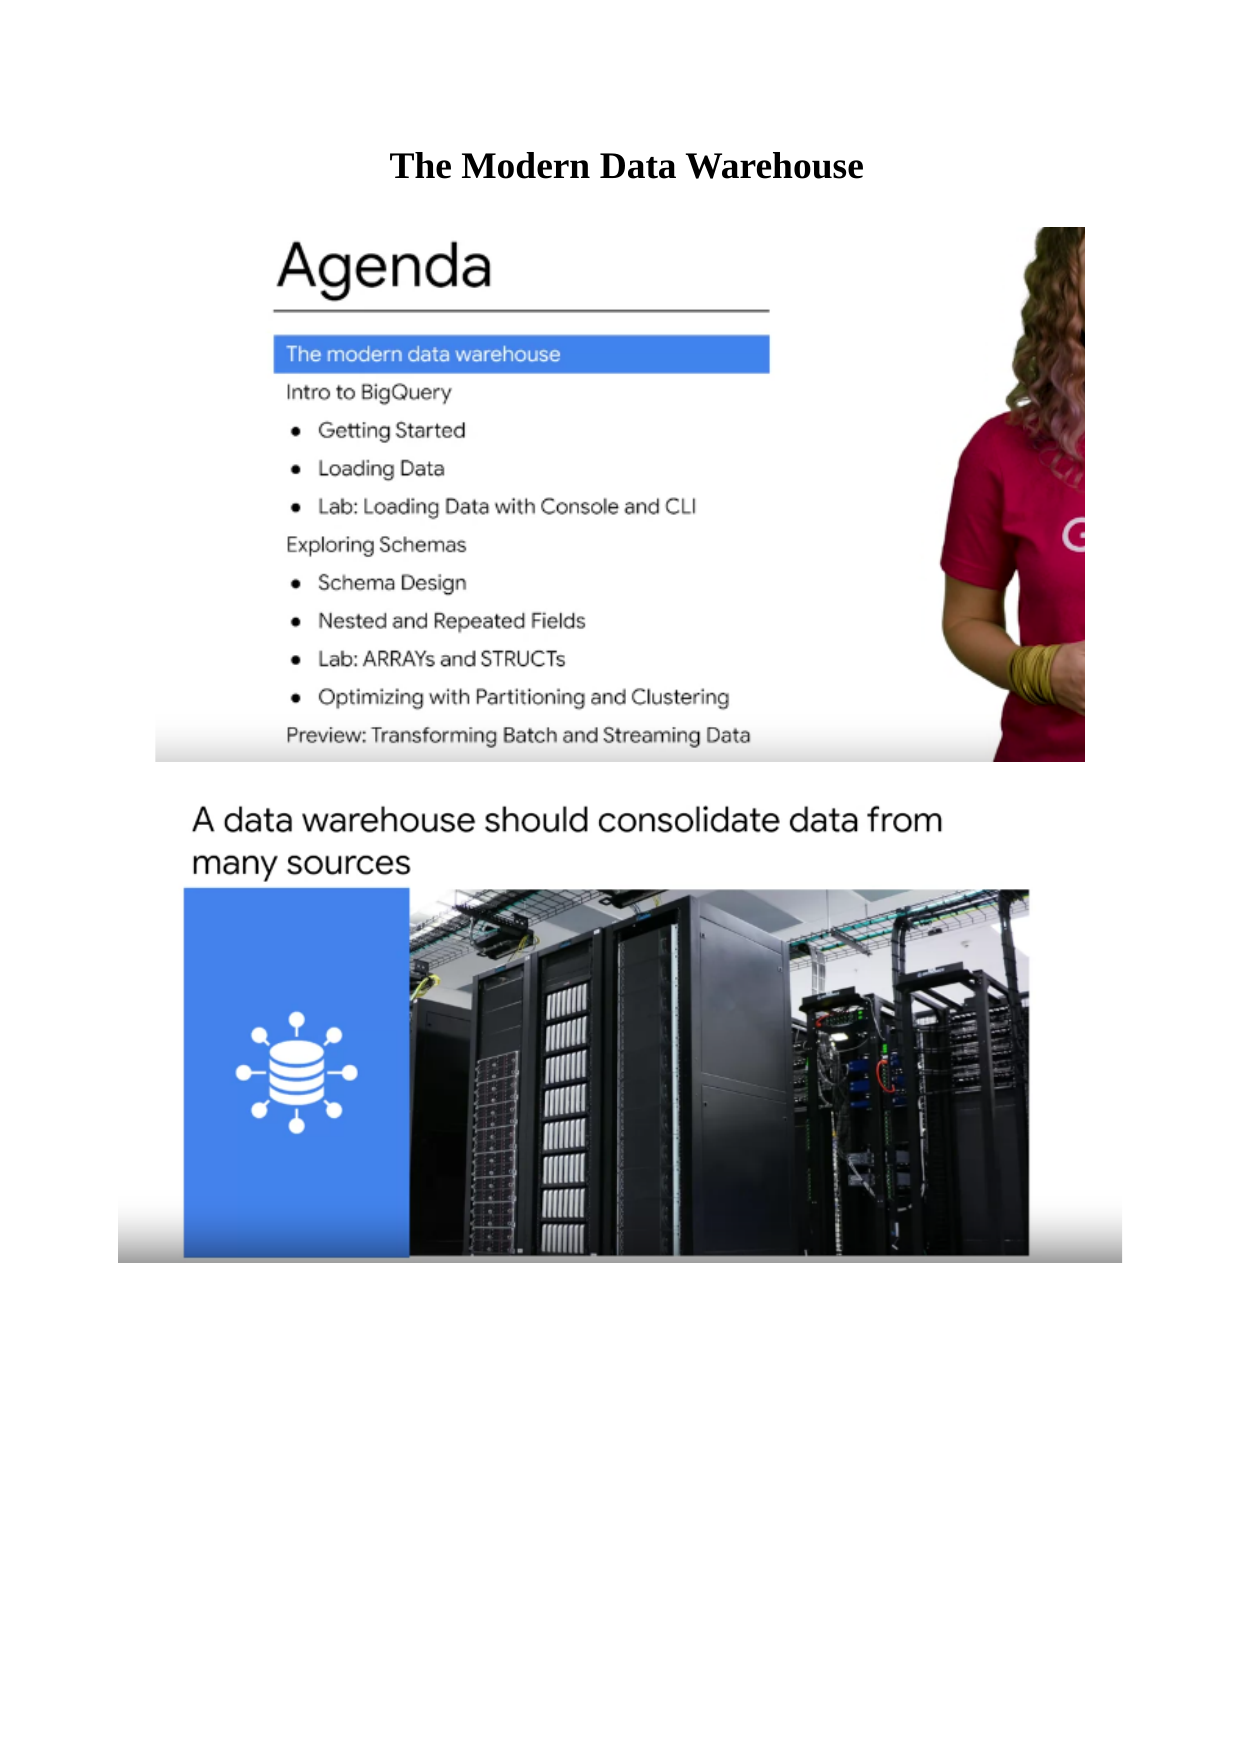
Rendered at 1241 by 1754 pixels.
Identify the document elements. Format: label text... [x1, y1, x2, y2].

picture [155, 227, 1085, 762]
picture [118, 790, 1123, 1263]
subtitle The Modern Data Warehouse [118, 143, 1122, 186]
